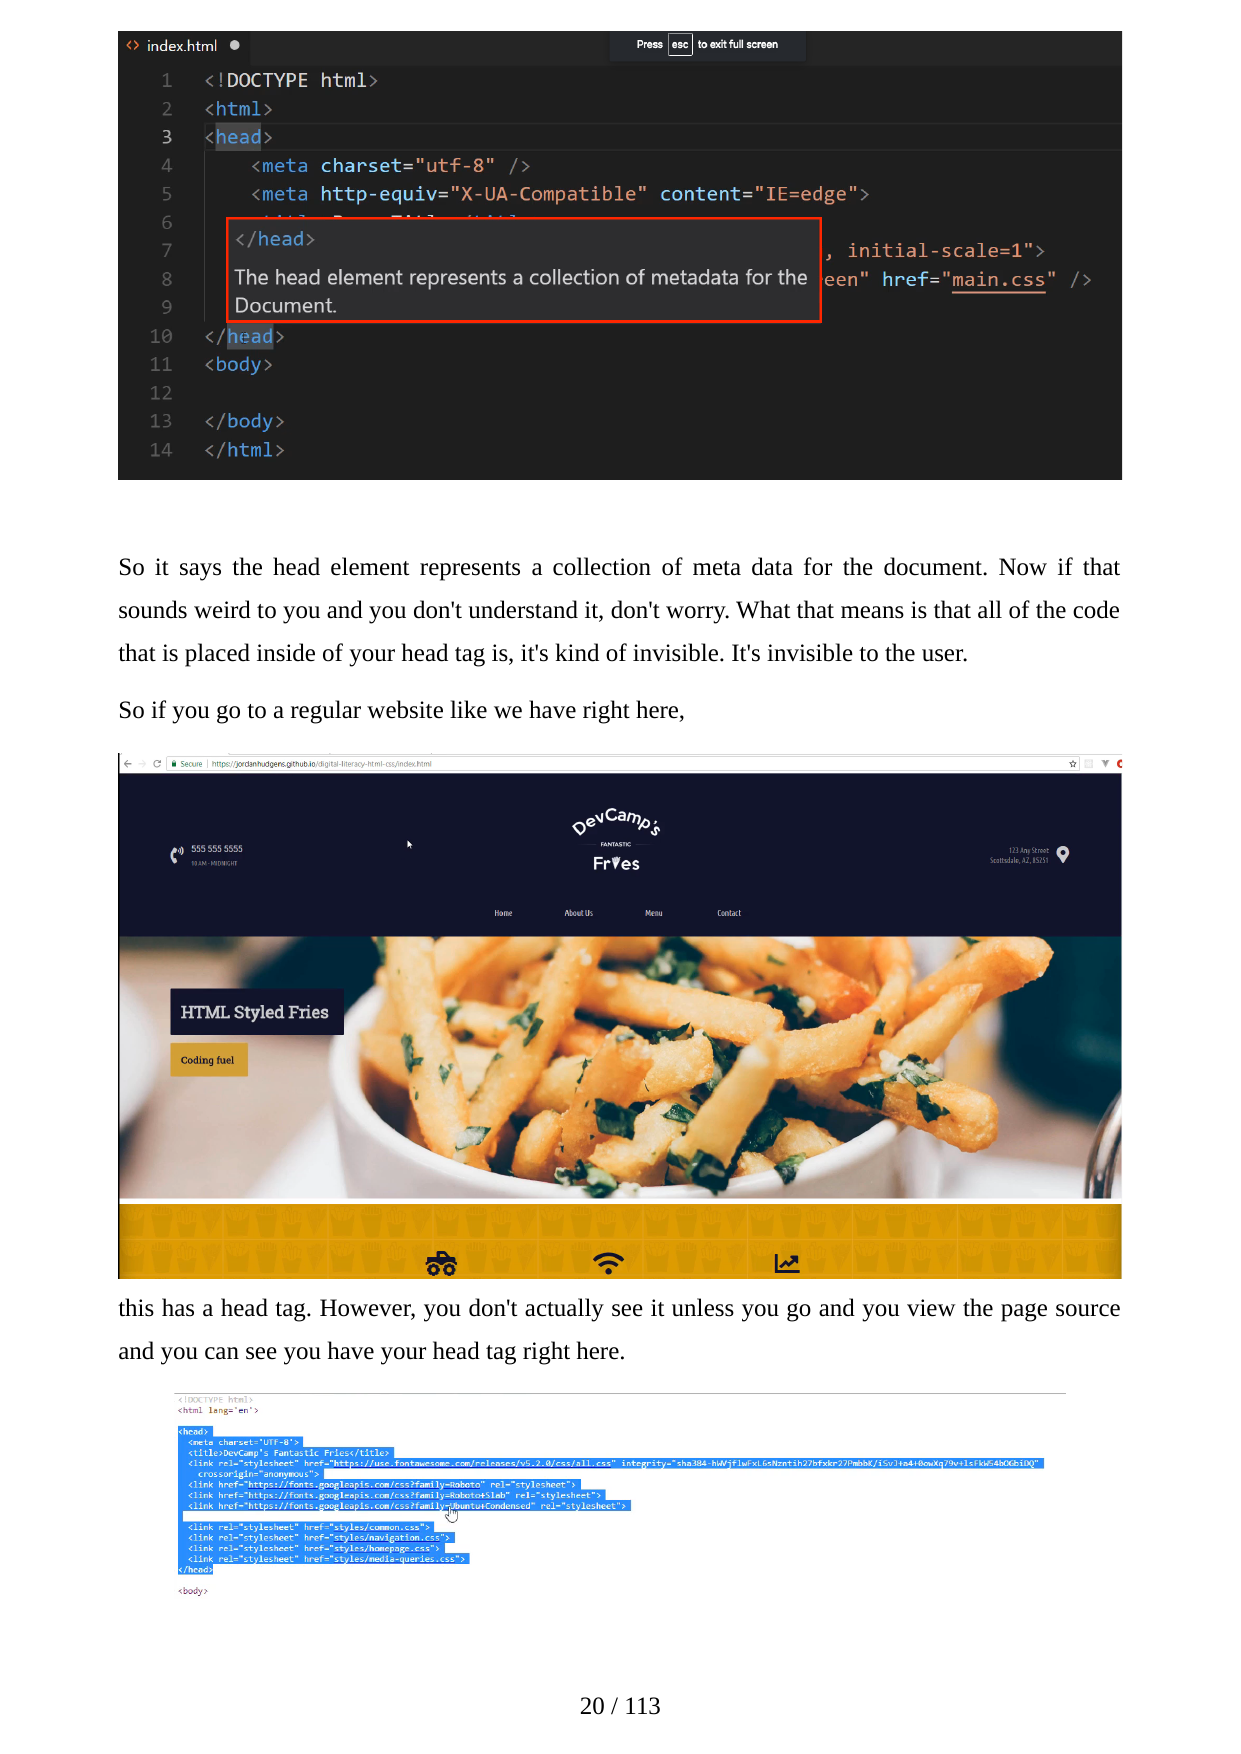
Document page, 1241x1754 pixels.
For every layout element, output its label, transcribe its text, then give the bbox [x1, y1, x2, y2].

text So if you go to a regular website like we have right here, [118, 696, 1122, 724]
picture [118, 31, 1123, 480]
picture [174, 1393, 1066, 1599]
picture [118, 753, 1123, 1279]
text So it says the head element represents a collection of meta data for the document. Now if that sounds weird to you and you don't understand it, don't worry. What that means is that all of the code that is placed inside of your head tag is, it's kind of invisible. It's invisible to the user. [118, 552, 1122, 667]
text this has a head tag. However, you don't actually see it unless you go and you view the page source and you can see you have your head tag right here. [118, 1279, 1122, 1365]
